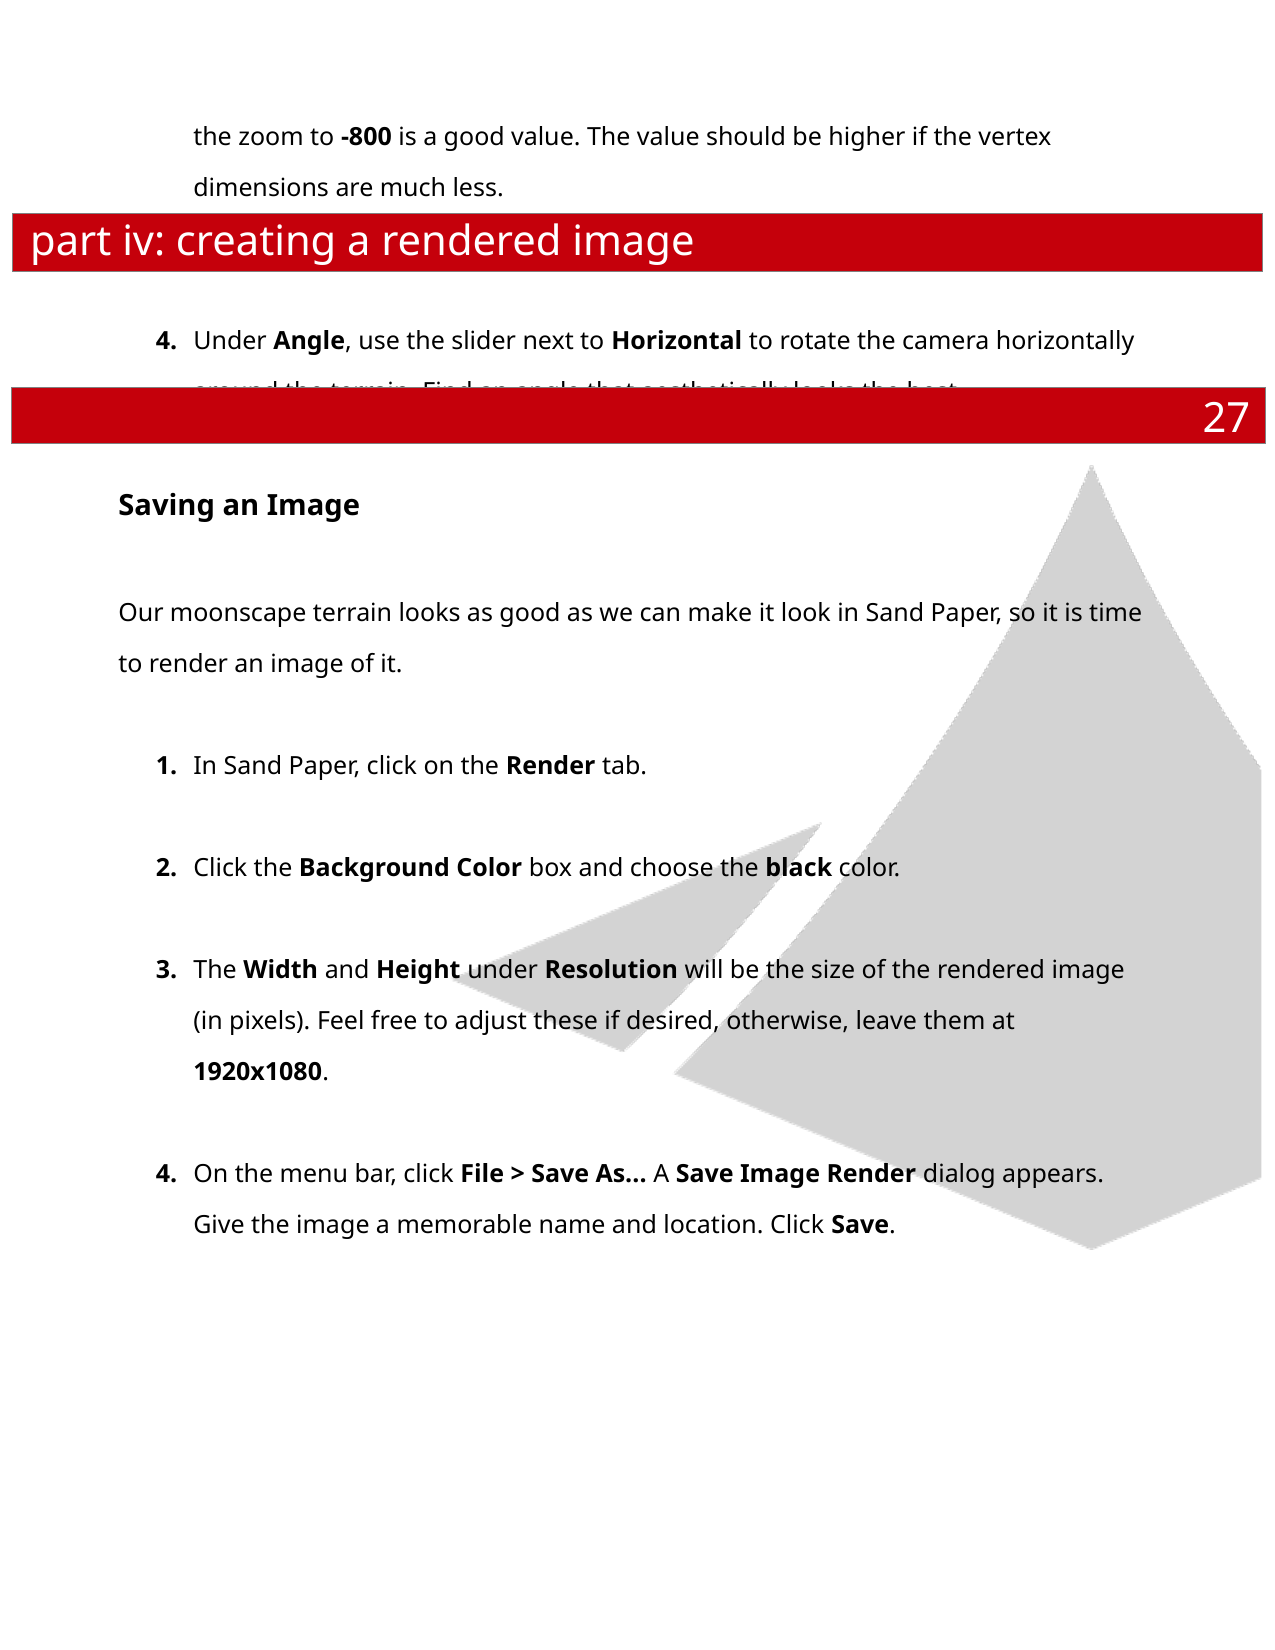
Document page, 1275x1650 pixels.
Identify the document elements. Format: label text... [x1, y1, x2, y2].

text Our moonscape terrain looks as good as we can make it look in Sand Paper, so it is time to render an image of it. [118, 594, 428, 679]
list In Sand Paper, click on the Render tab. [156, 747, 428, 782]
list the zoom to -800 is a good value. The value should be higher if the vertex dimensions are much less. [156, 118, 1157, 203]
list The Width and Height under Resolution will be the size of the rendered image (in pixels). Feel free to adjust these if desired, otherwise, leave them at 1920x1080. [156, 952, 428, 1088]
list On the menu bar, click File > Save As... A Save Image Render dialog appears. Give the image a memorable name and location. Click Save. [156, 1156, 428, 1241]
text Saving an Image [118, 484, 428, 523]
list Click the Background Color box and choose the black color. [156, 849, 428, 884]
list Under Angle, use the slider next to Horizontal to rotate the camera horizontally around the terrain. Find an angle that aesthetically looks the best. [156, 322, 1157, 387]
list now look similar to Figure 24. If it does not, feel free to undo and [428, 444, 1262, 1270]
